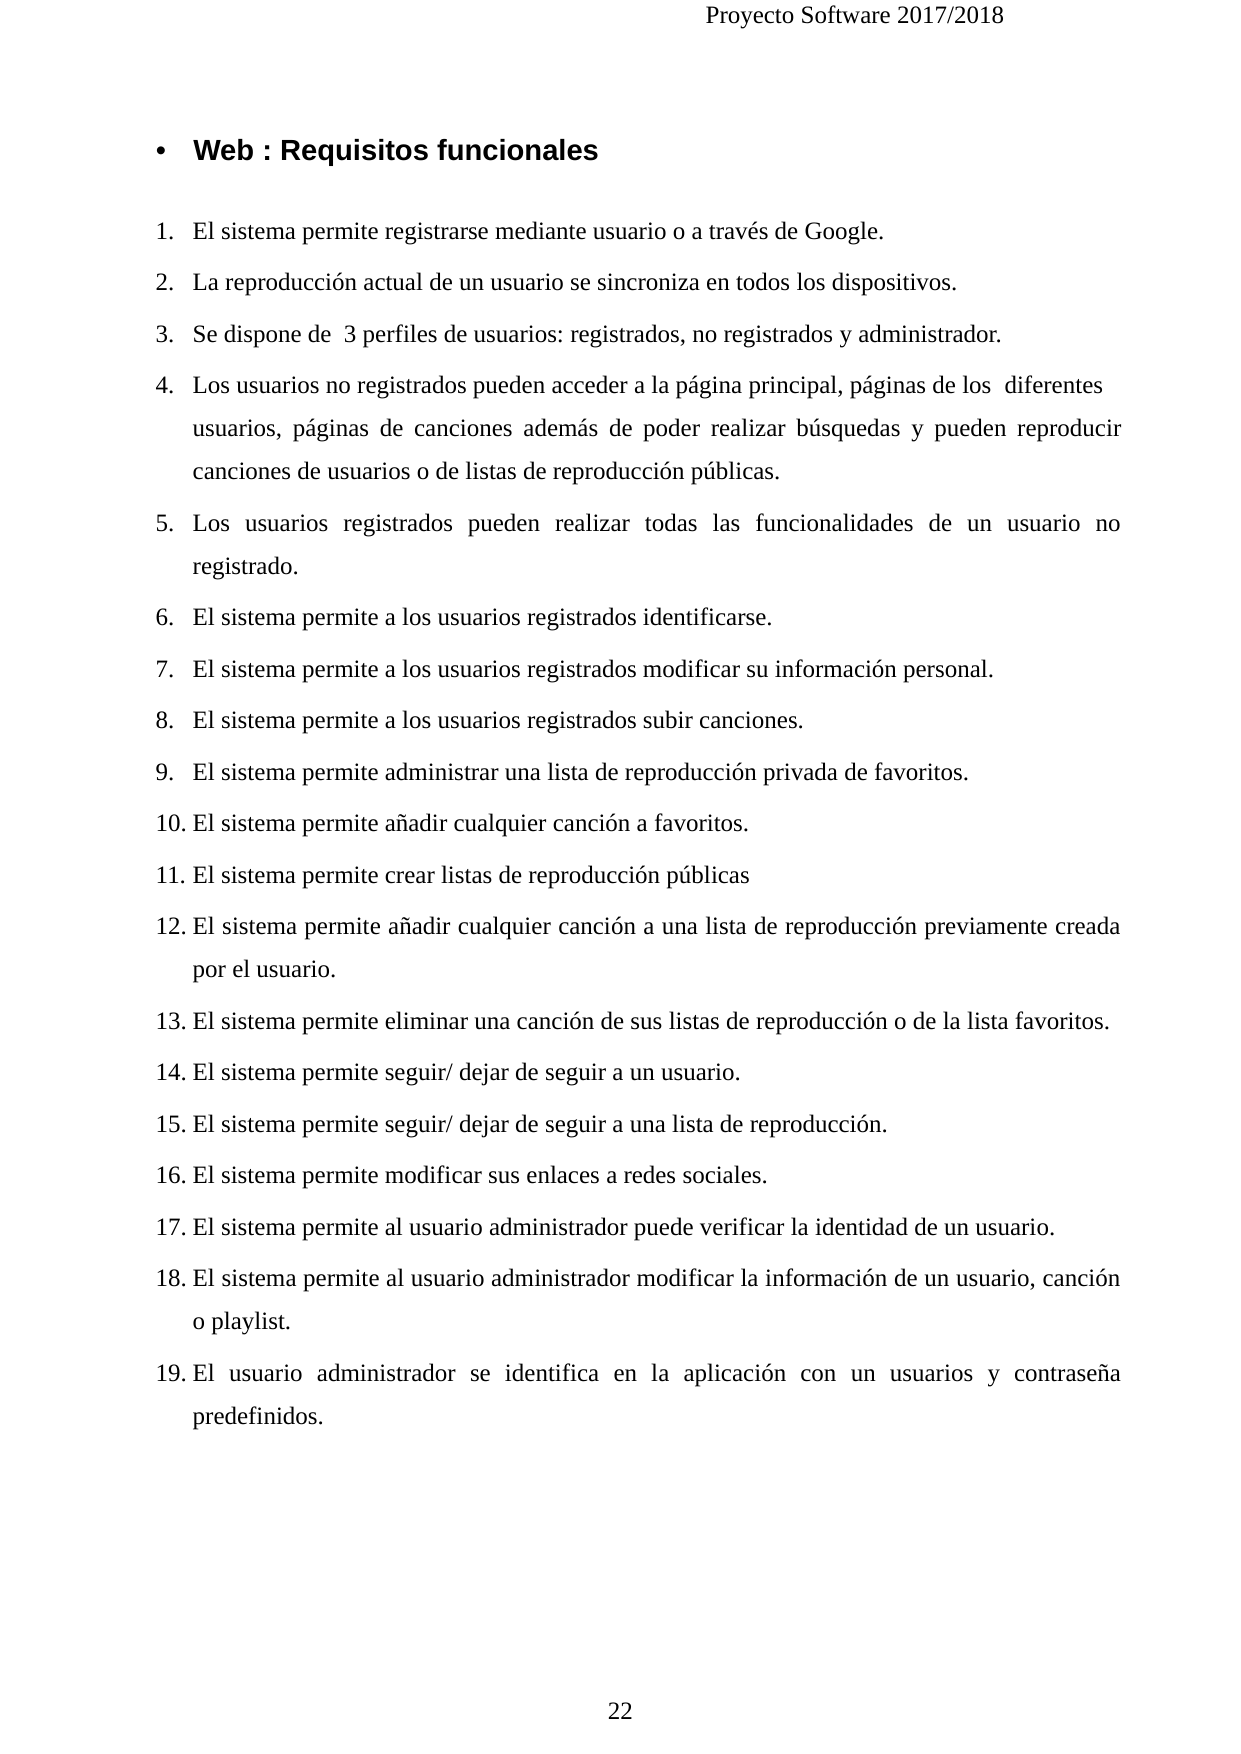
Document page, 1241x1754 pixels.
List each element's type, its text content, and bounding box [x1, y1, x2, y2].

list El sistema permite añadir cualquier canción a una lista de reproducción previamente creada por el usuario. [155, 911, 1122, 983]
list La reproducción actual de un usuario se sincroniza en todos los dispositivos. [155, 267, 1122, 296]
list El sistema permite a los usuarios registrados modificar su información personal. [155, 654, 1122, 683]
list El sistema permite seguir/ dejar de seguir a un usuario. [155, 1057, 1122, 1086]
list El sistema permite crear listas de reproducción públicas [155, 860, 1122, 888]
list El sistema permite registrarse mediante usuario o a través de Google. [155, 216, 1122, 244]
list El sistema permite a los usuarios registrados identificarse. [155, 602, 1122, 631]
list El sistema permite modificar sus enlaces a redes sociales. [155, 1160, 1122, 1189]
list El sistema permite añadir cualquier canción a favoritos. [155, 808, 1122, 837]
list El sistema permite eliminar una canción de sus listas de reproducción o de la lista favoritos. [155, 1006, 1122, 1034]
list Los usuarios registrados pueden realizar todas las funcionalidades de un usuario no registrado. [155, 508, 1122, 580]
subtitle Web : Requisitos funcionales [156, 133, 1122, 166]
list Se dispone de 3 perfiles de usuarios: registrados, no registrados y administrador. [155, 319, 1122, 347]
list El sistema permite al usuario administrador modificar la información de un usuario, canción o playlist. [155, 1263, 1122, 1335]
list Los usuarios no registrados pueden acceder a la página principal, páginas de los diferentes usuarios, páginas de canciones además de poder realizar búsquedas y pueden reproducir canciones de usuarios o de listas de reproducción públicas. [155, 370, 1122, 485]
list El sistema permite al usuario administrador puede verificar la identidad de un usuario. [155, 1212, 1122, 1240]
list El sistema permite seguir/ dejar de seguir a una lista de reproducción. [155, 1109, 1122, 1137]
list El usuario administrador se identifica en la aplicación con un usuarios y contraseña predefinidos. [155, 1358, 1122, 1429]
list El sistema permite administrar una lista de reproducción privada de favoritos. [155, 757, 1122, 786]
list El sistema permite a los usuarios registrados subir canciones. [155, 705, 1122, 734]
